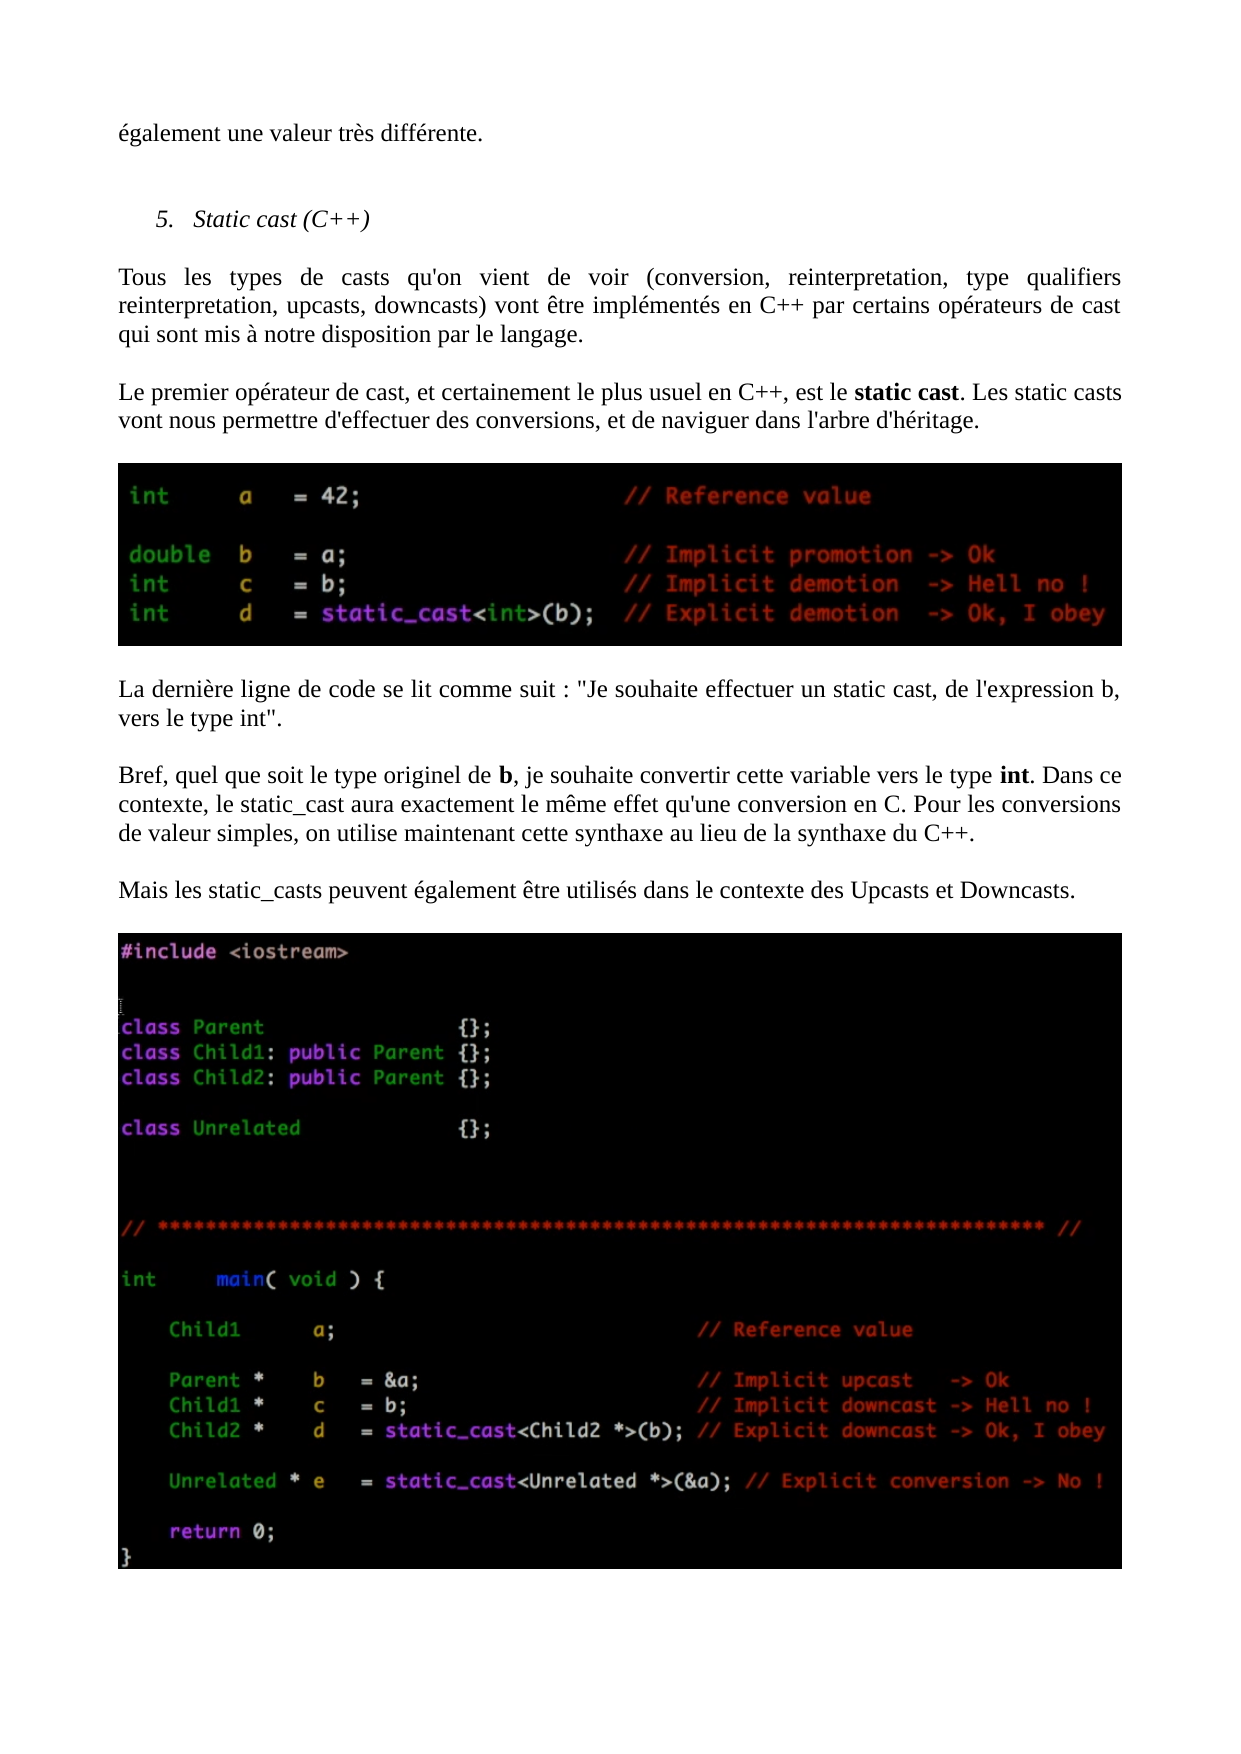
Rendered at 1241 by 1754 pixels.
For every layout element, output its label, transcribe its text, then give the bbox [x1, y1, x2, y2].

text Le premier opérateur de cast, et certainement le plus usuel en C++, est le static cast. Les static casts vont nous permettre d'effectuer des conversions, et de naviguer dans l'arbre d'héritage. [118, 377, 1122, 434]
text Mais les static_casts peuvent également être utilisés dans le contexte des Upcasts et Downcasts. [118, 876, 1122, 904]
text La dernière ligne de code se lit comme suit : "Je souhaite effectuer un static cast, de l'expression b, vers le type int". [118, 674, 1122, 732]
text également une valeur très différente. [118, 118, 1122, 147]
list Static cast (C++) [156, 204, 1122, 233]
text Bref, quel que soit le type originel de b, je souhaite convertir cette variable vers le type int. Dans ce contexte, le static_cast aura exactement le même effet qu'une conversion en C. Pour les conversions de valeur simples, on utilise maintenant cette synthaxe au lieu de la synthaxe du C++. [118, 761, 1122, 847]
text Tous les types de casts qu'on vient de voir (conversion, reinterpretation, type qualifiers reinterpretation, upcasts, downcasts) vont être implémentés en C++ par certains opérateurs de cast qui sont mis à notre disposition par le langage. [118, 262, 1122, 348]
